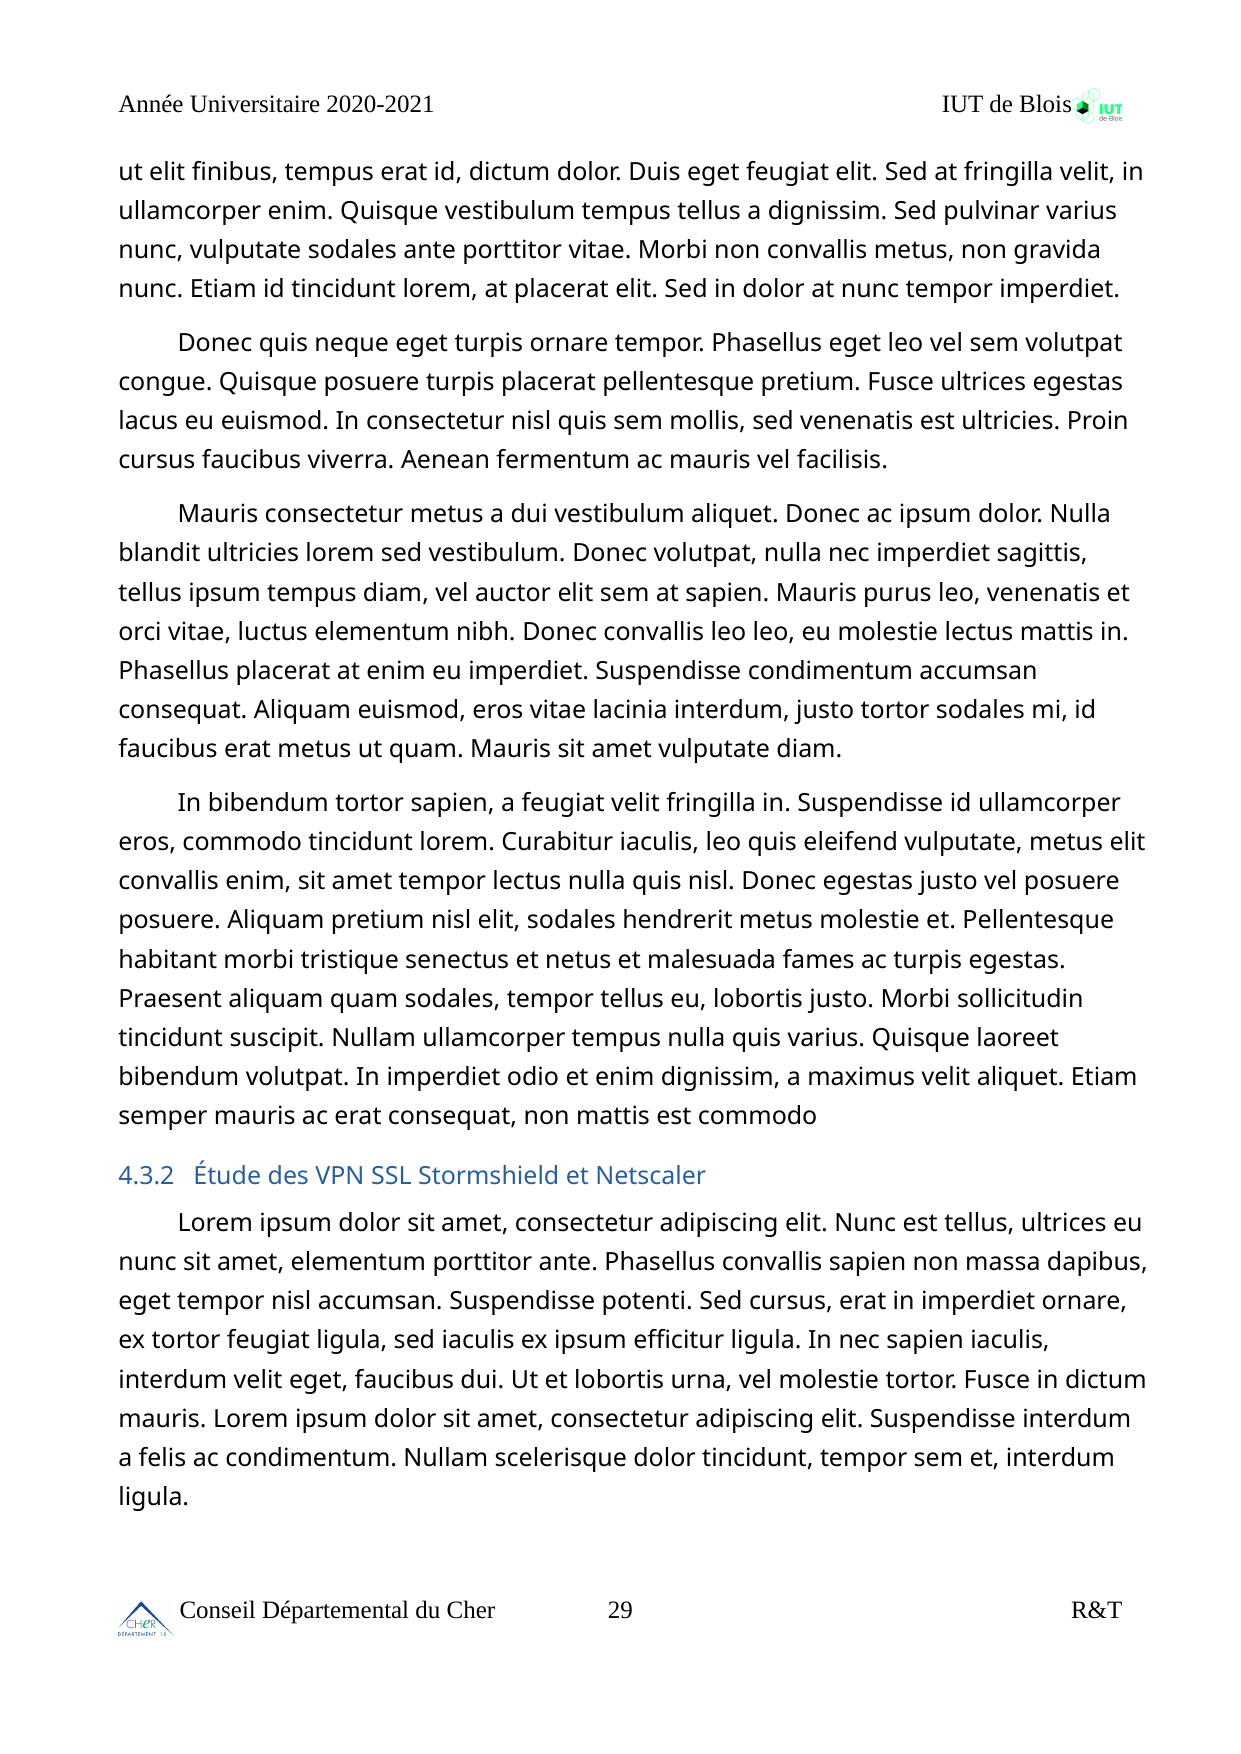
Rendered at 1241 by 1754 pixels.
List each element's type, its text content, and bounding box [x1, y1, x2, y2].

picture [118, 1601, 174, 1636]
text ut elit finibus, tempus erat id, dictum dolor. Duis eget feugiat elit. Sed at fringilla velit, in ullamcorper enim. Quisque vestibulum tempus tellus a dignissim. Sed pulvinar varius nunc, vulputate sodales ante porttitor vitae. Morbi non convallis metus, non gravida nunc. Etiam id tincidunt lorem, at placerat elit. Sed in dolor at nunc tempor imperdiet. [118, 153, 1152, 305]
text In bibendum tortor sapien, a feugiat velit fringilla in. Suspendisse id ullamcorper eros, commodo tincidunt lorem. Curabitur iaculis, leo quis eleifend vulputate, metus elit convallis enim, sit amet tempor lectus nulla quis nisl. Donec egestas justo vel posuere posuere. Aliquam pretium nisl elit, sodales hendrerit metus molestie et. Pellentesque habitant morbi tristique senectus et netus et malesuada fames ac turpis egestas. Praesent aliquam quam sodales, tempor tellus eu, lobortis justo. Morbi sollicitudin tincidunt suscipit. Nullam ullamcorper tempus nulla quis varius. Quisque laoreet bibendum volutpat. In imperdiet odio et enim dignissim, a maximus velit aliquet. Etiam semper mauris ac erat consequat, non mattis est commodo [118, 785, 1152, 1132]
subtitle Étude des VPN SSL Stormshield et Netscaler [118, 1158, 1152, 1192]
text Lorem ipsum dolor sit amet, consectetur adipiscing elit. Nunc est tellus, ultrices eu nunc sit amet, elementum porttitor ante. Phasellus convallis sapien non massa dapibus, eget tempor nisl accumsan. Suspendisse potenti. Sed cursus, erat in imperdiet ornare, ex tortor feugiat ligula, sed iaculis ex ipsum efficitur ligula. In nec sapien iaculis, interdum velit eget, faucibus dui. Ut et lobortis urna, vel molestie tortor. Fusce in dictum mauris. Lorem ipsum dolor sit amet, consectetur adipiscing elit. Suspendisse interdum a felis ac condimentum. Nullam scelerisque dolor tincidunt, tempor sem et, interdum ligula. [118, 1204, 1152, 1513]
picture [1071, 88, 1123, 124]
text Mauris consectetur metus a dui vestibulum aliquet. Donec ac ipsum dolor. Nulla blandit ultricies lorem sed vestibulum. Donec volutpat, nulla nec imperdiet sagittis, tellus ipsum tempus diam, vel auctor elit sem at sapien. Mauris purus leo, venenatis et orci vitae, luctus elementum nibh. Donec convallis leo leo, eu molestie lectus mattis in. Phasellus placerat at enim eu imperdiet. Suspendisse condimentum accumsan consequat. Aliquam euismod, eros vitae lacinia interdum, justo tortor sodales mi, id faucibus erat metus ut quam. Mauris sit amet vulputate diam. [118, 496, 1152, 765]
text Donec quis neque eget turpis ornare tempor. Phasellus eget leo vel sem volutpat congue. Quisque posuere turpis placerat pellentesque pretium. Fusce ultrices egestas lacus eu euismod. In consectetur nisl quis sem mollis, sed venenatis est ultricies. Proin cursus faucibus viverra. Aenean fermentum ac mauris vel facilisis. [118, 325, 1152, 476]
